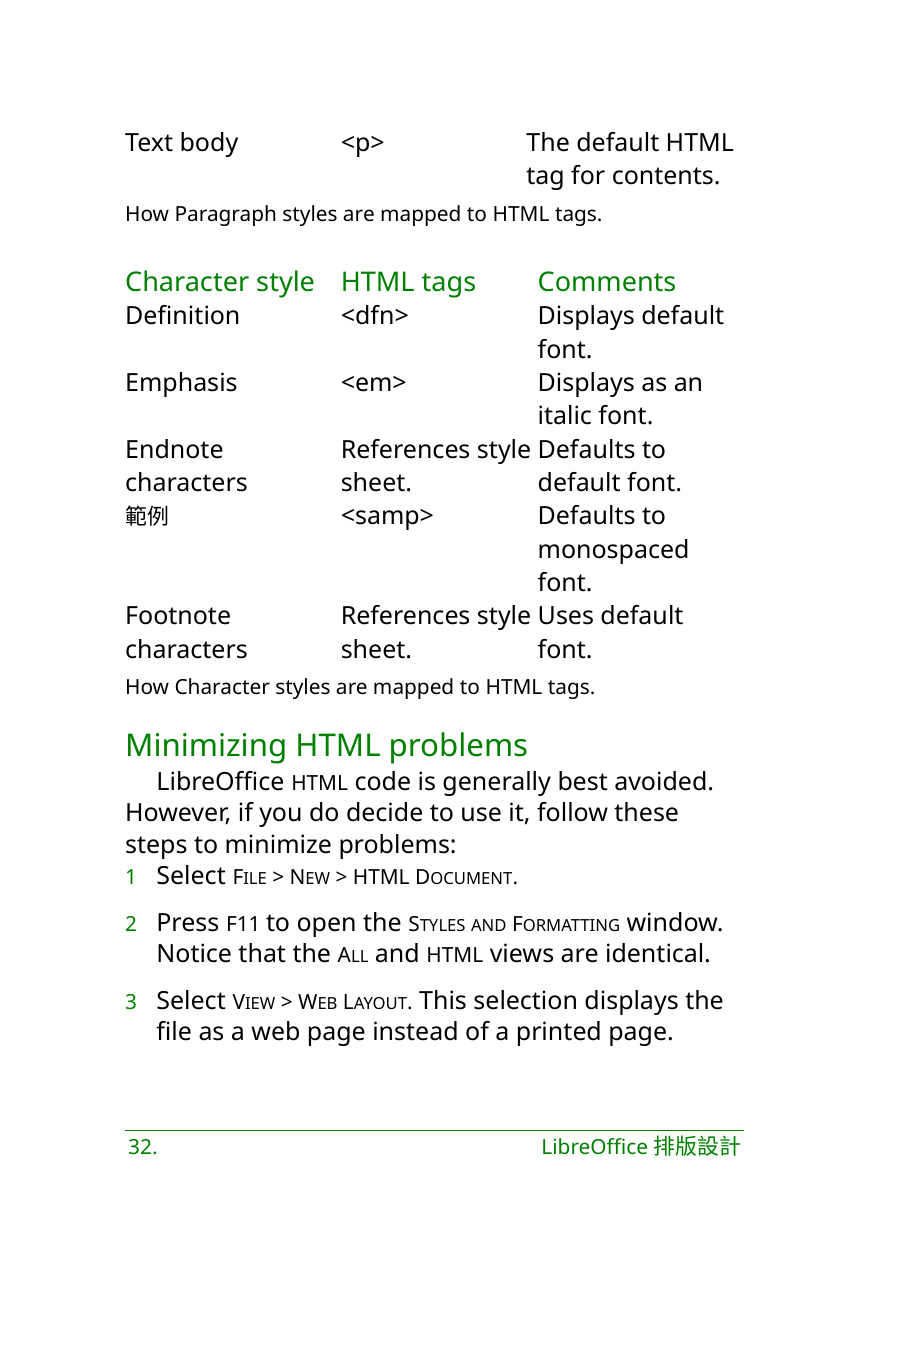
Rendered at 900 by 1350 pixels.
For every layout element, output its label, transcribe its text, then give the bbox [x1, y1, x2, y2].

subtitle Minimizing HTML problems [125, 723, 744, 766]
text LibreOffice HTML code is generally best avoided. However, if you do decide to use it, follow these steps to minimize problems: [125, 766, 744, 859]
table_header Comments [538, 265, 744, 298]
list Select File > New > HTML Document. [125, 859, 744, 891]
table_cell Footnote characters [125, 598, 341, 665]
table_cell Displays default font. [538, 298, 744, 365]
table_cell References style sheet. [341, 431, 537, 498]
table_cell 範例 [125, 498, 341, 598]
table_cell How Character styles are mapped to HTML tags. [125, 665, 744, 700]
table_header Character style [125, 265, 341, 298]
table_cell Defaults to default font. [538, 431, 744, 498]
list Select View > Web Layout. This selection displays the file as a web page instead of a printed page. [125, 984, 744, 1047]
table_cell Text body [125, 125, 341, 192]
table_cell Definition [125, 298, 341, 365]
table_cell How Paragraph styles are mapped to HTML tags. [125, 192, 744, 227]
table_cell <samp> [341, 498, 537, 598]
table_cell References style sheet. [341, 598, 537, 665]
table_cell Emphasis [125, 365, 341, 431]
table_cell The default HTML tag for contents. [526, 125, 744, 192]
list Press F11 to open the Styles and Formatting window. Notice that the All and HTML views are identical. [125, 906, 744, 969]
table_header HTML tags [341, 265, 537, 298]
table_cell Endnote characters [125, 431, 341, 498]
table_cell Defaults to monospaced font. [538, 498, 744, 598]
table_cell <dfn> [341, 298, 537, 365]
table_cell Uses default font. [538, 598, 744, 665]
table_cell Displays as an italic font. [538, 365, 744, 431]
table_cell <em> [341, 365, 537, 431]
table_cell <p> [341, 125, 526, 192]
